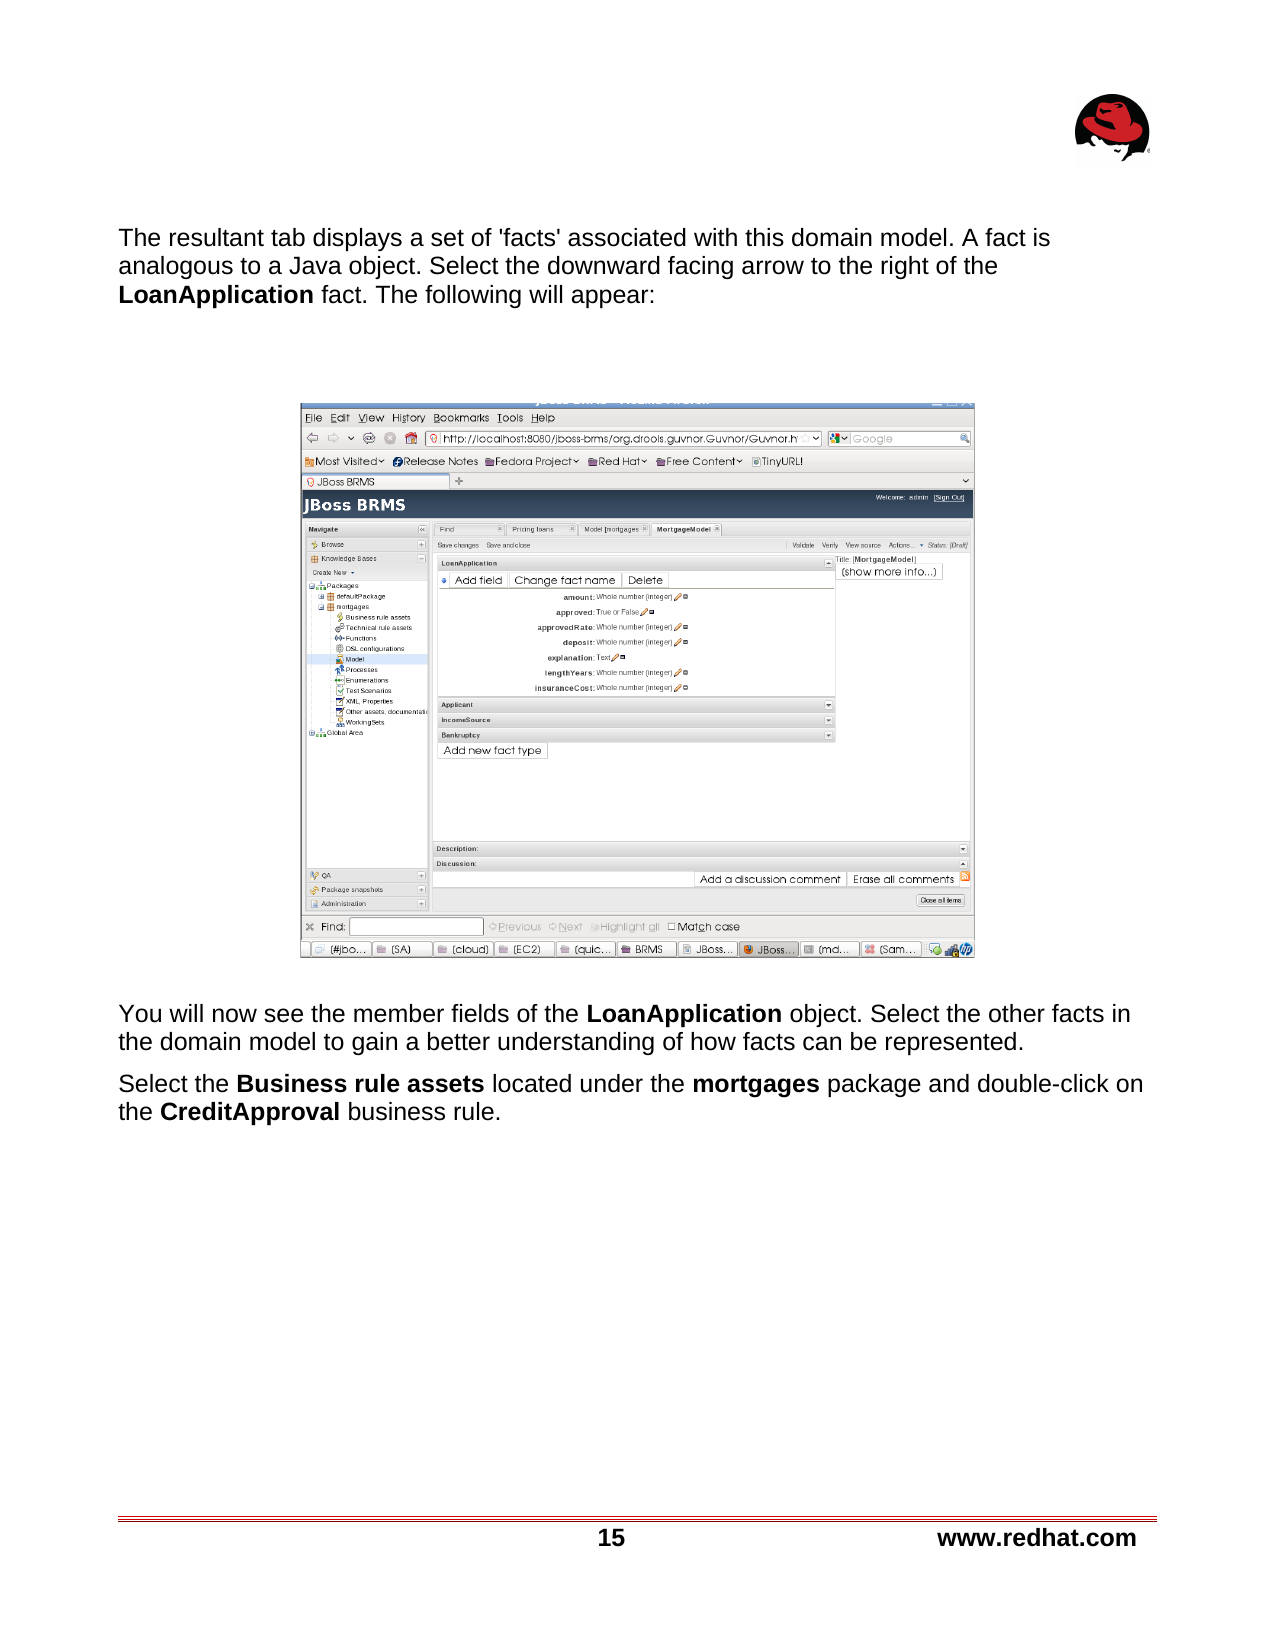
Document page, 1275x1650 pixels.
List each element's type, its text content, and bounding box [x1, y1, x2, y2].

text You will now see the member fields of the LoanApplication object. Select the other facts in the domain model to gain a better understanding of how facts can be represented. [118, 998, 1157, 1056]
text Select the Business rule assets located under the mortgages package and double-click on the CreditApproval business rule. [118, 1068, 1157, 1126]
text The resultant tab displays a set of 'facts' associated with this domain model. A fact is analogous to a Java object. Select the downward facing arrow to the right of the LoanApplication fact. The following will appear: [118, 222, 1157, 309]
picture [1075, 94, 1150, 170]
picture [300, 403, 975, 958]
